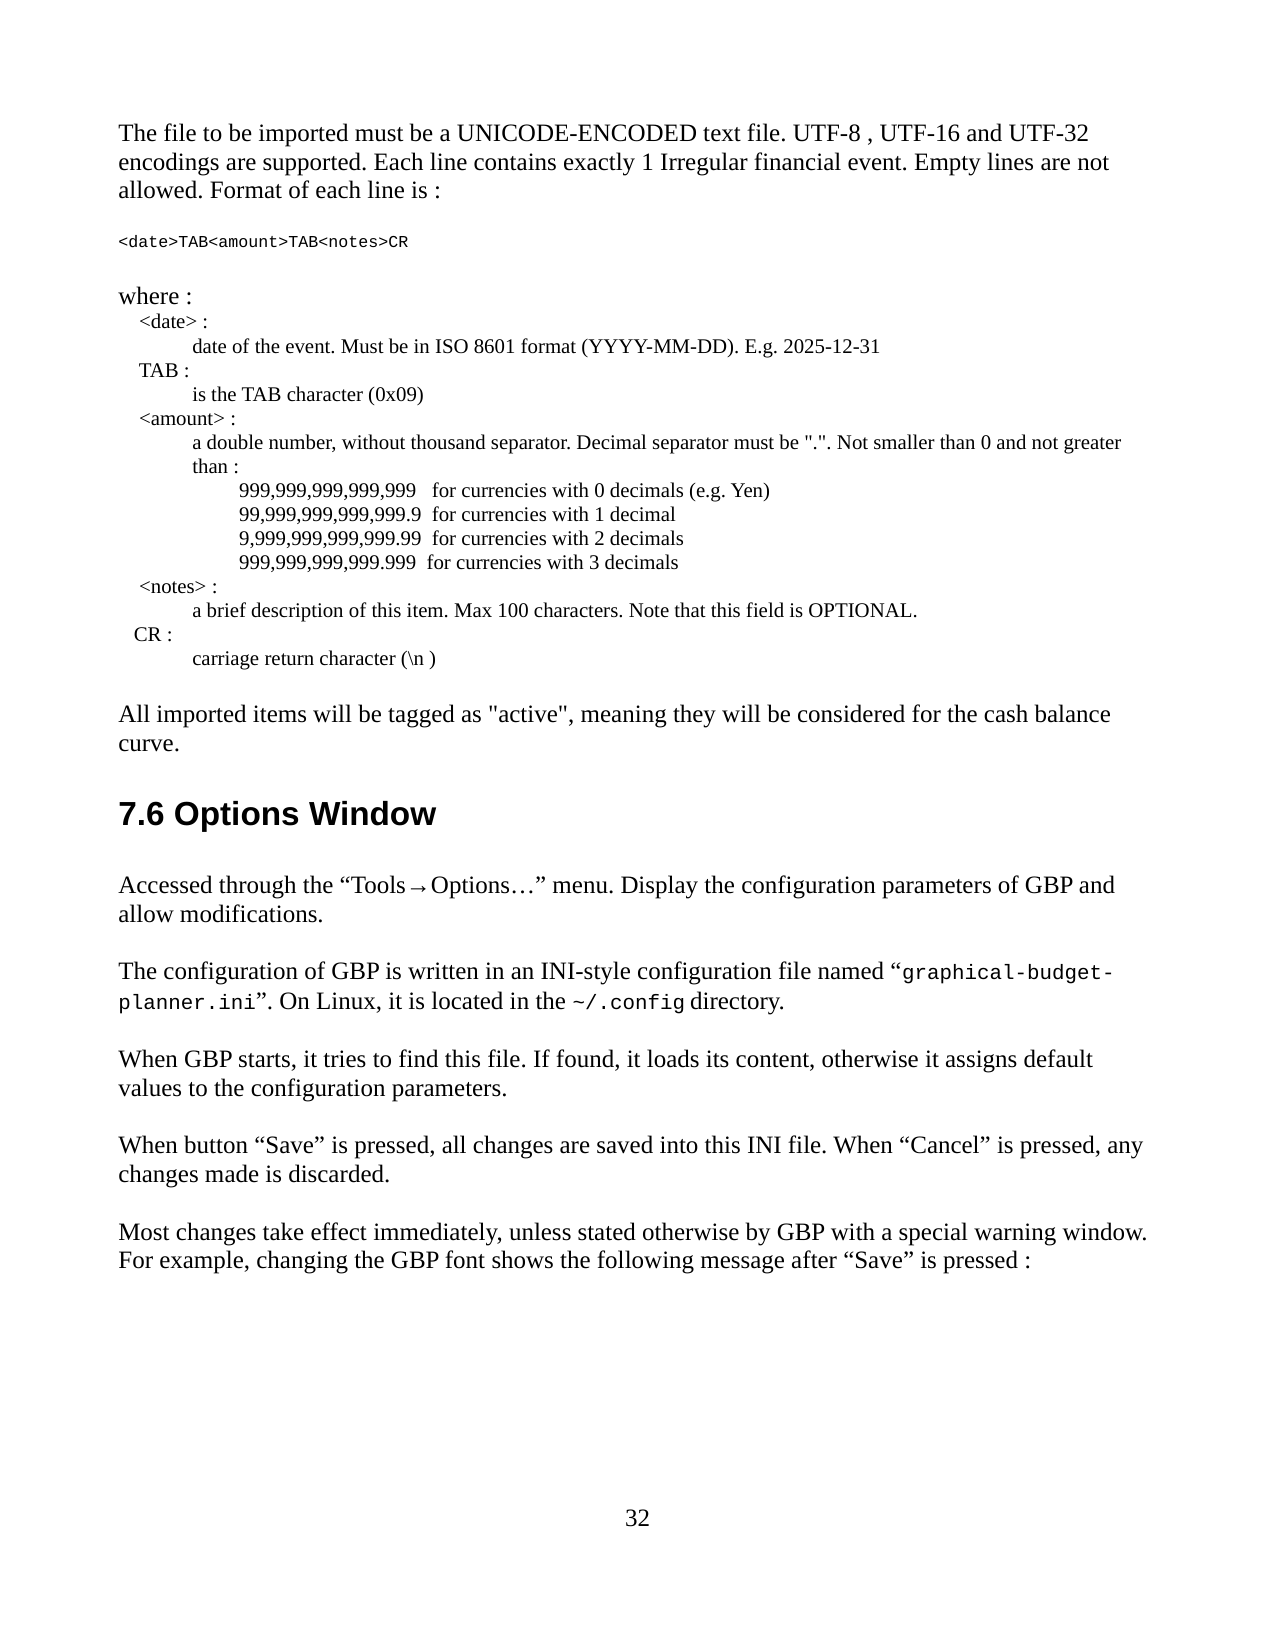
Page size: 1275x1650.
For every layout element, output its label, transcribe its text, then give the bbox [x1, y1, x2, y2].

text a double number, without thousand separator. Decimal separator must be ".". Not smaller than 0 and not greater than : [192, 430, 1157, 478]
text date of the event. Must be in ISO 8601 format (YYYY-MM-DD). E.g. 2025-12-31 [192, 333, 1157, 358]
subtitle Options Window [118, 794, 1157, 833]
text Most changes take effect immediately, unless stated otherwise by GBP with a special warning window. For example, changing the GBP font shows the following message after “Save” is pressed : [118, 1217, 1157, 1274]
text carriage return character (\n ) [192, 646, 1157, 670]
text 99,999,999,999,999.9 for currencies with 1 decimal [192, 502, 1157, 526]
text <notes> : [118, 574, 1157, 598]
text <date>TAB<amount>TAB<notes>CR [118, 233, 1157, 252]
text 999,999,999,999.999 for currencies with 3 decimals [192, 550, 1157, 574]
text 999,999,999,999,999 for currencies with 0 decimals (e.g. Yen) [192, 478, 1157, 502]
text <amount> : [118, 406, 1157, 430]
text When button “Save” is pressed, all changes are saved into this INI file. When “Cancel” is pressed, any changes made is discarded. [118, 1131, 1157, 1188]
text 9,999,999,999,999.99 for currencies with 2 decimals [192, 526, 1157, 550]
text TAB : [118, 358, 1157, 382]
text All imported items will be tagged as "active", meaning they will be considered for the cash balance curve. [118, 699, 1157, 757]
text is the TAB character (0x09) [192, 382, 1157, 406]
text a brief description of this item. Max 100 characters. Note that this field is OPTIONAL. [192, 598, 1157, 622]
text When GBP starts, it tries to find this file. If found, it loads its content, otherwise it assigns default values to the configuration parameters. [118, 1044, 1157, 1102]
text <date> : [118, 309, 1157, 333]
text The configuration of GBP is written in an INI-style configuration file named “graphical-budget-planner.ini”. On Linux, it is located in the ~/.config directory. [118, 956, 1157, 1016]
text The file to be imported must be a UNICODE-ENCODED text file. UTF-8 , UTF-16 and UTF-32 encodings are supported. Each line contains exactly 1 Irregular financial event. Empty lines are not allowed. Format of each line is : [118, 118, 1157, 204]
text CR : [118, 622, 1157, 646]
text Accessed through the “Tools→Options…” menu. Display the configuration parameters of GBP and allow modifications. [118, 870, 1157, 928]
text where : [118, 281, 1157, 309]
